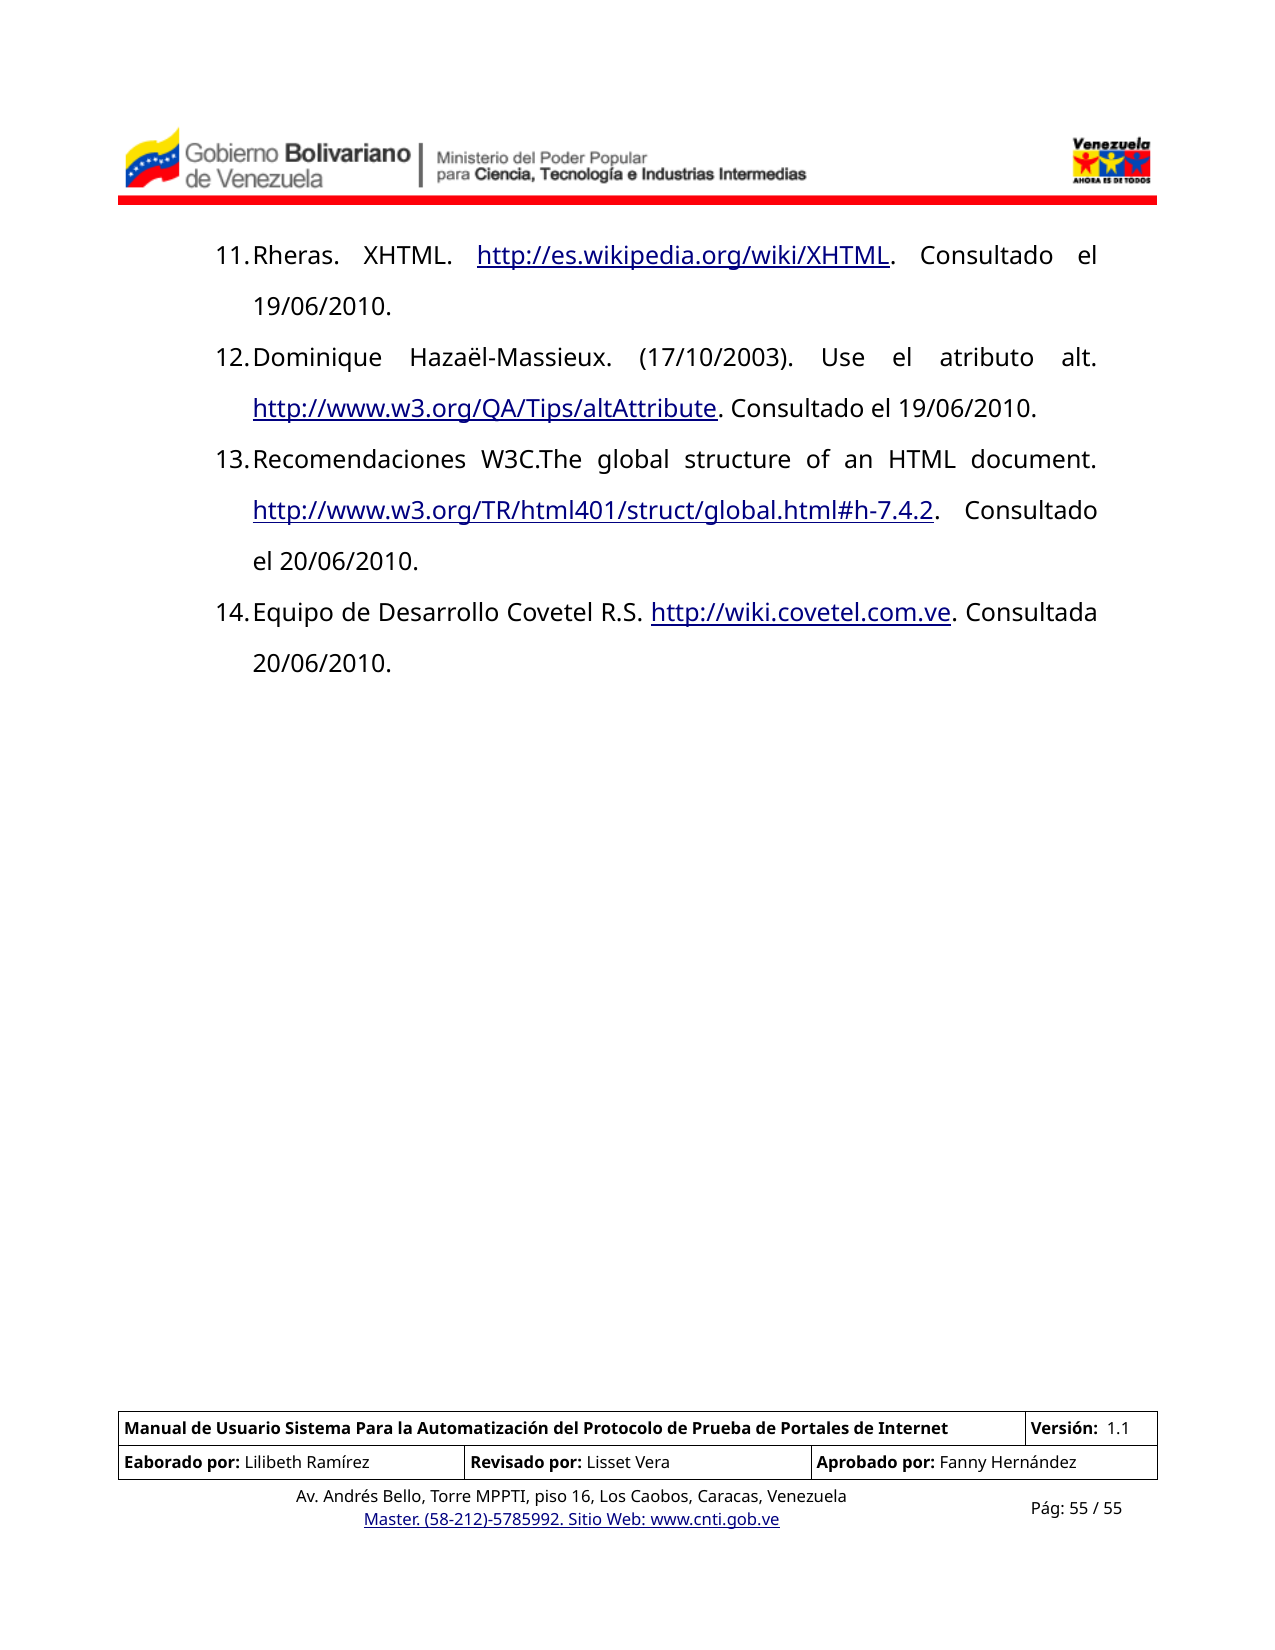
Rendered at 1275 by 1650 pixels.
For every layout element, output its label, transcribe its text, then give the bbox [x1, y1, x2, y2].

list Equipo de Desarrollo Covetel R.S. http://wiki.covetel.com.ve. Consultada 20/06/2010. [215, 595, 1098, 680]
list Dominique Hazaël-Massieux. (17/10/2003). Use el atributo alt. http://www.w3.org/QA/Tips/altAttribute. Consultado el 19/06/2010. [215, 340, 1098, 425]
picture [118, 119, 1157, 205]
list Rheras. XHTML. http://es.wikipedia.org/wiki/XHTML. Consultado el 19/06/2010. [215, 238, 1098, 323]
list Recomendaciones W3C.The global structure of an HTML document. http://www.w3.org/TR/html401/struct/global.html#h-7.4.2. Consultado el 20/06/2010. [215, 442, 1098, 578]
